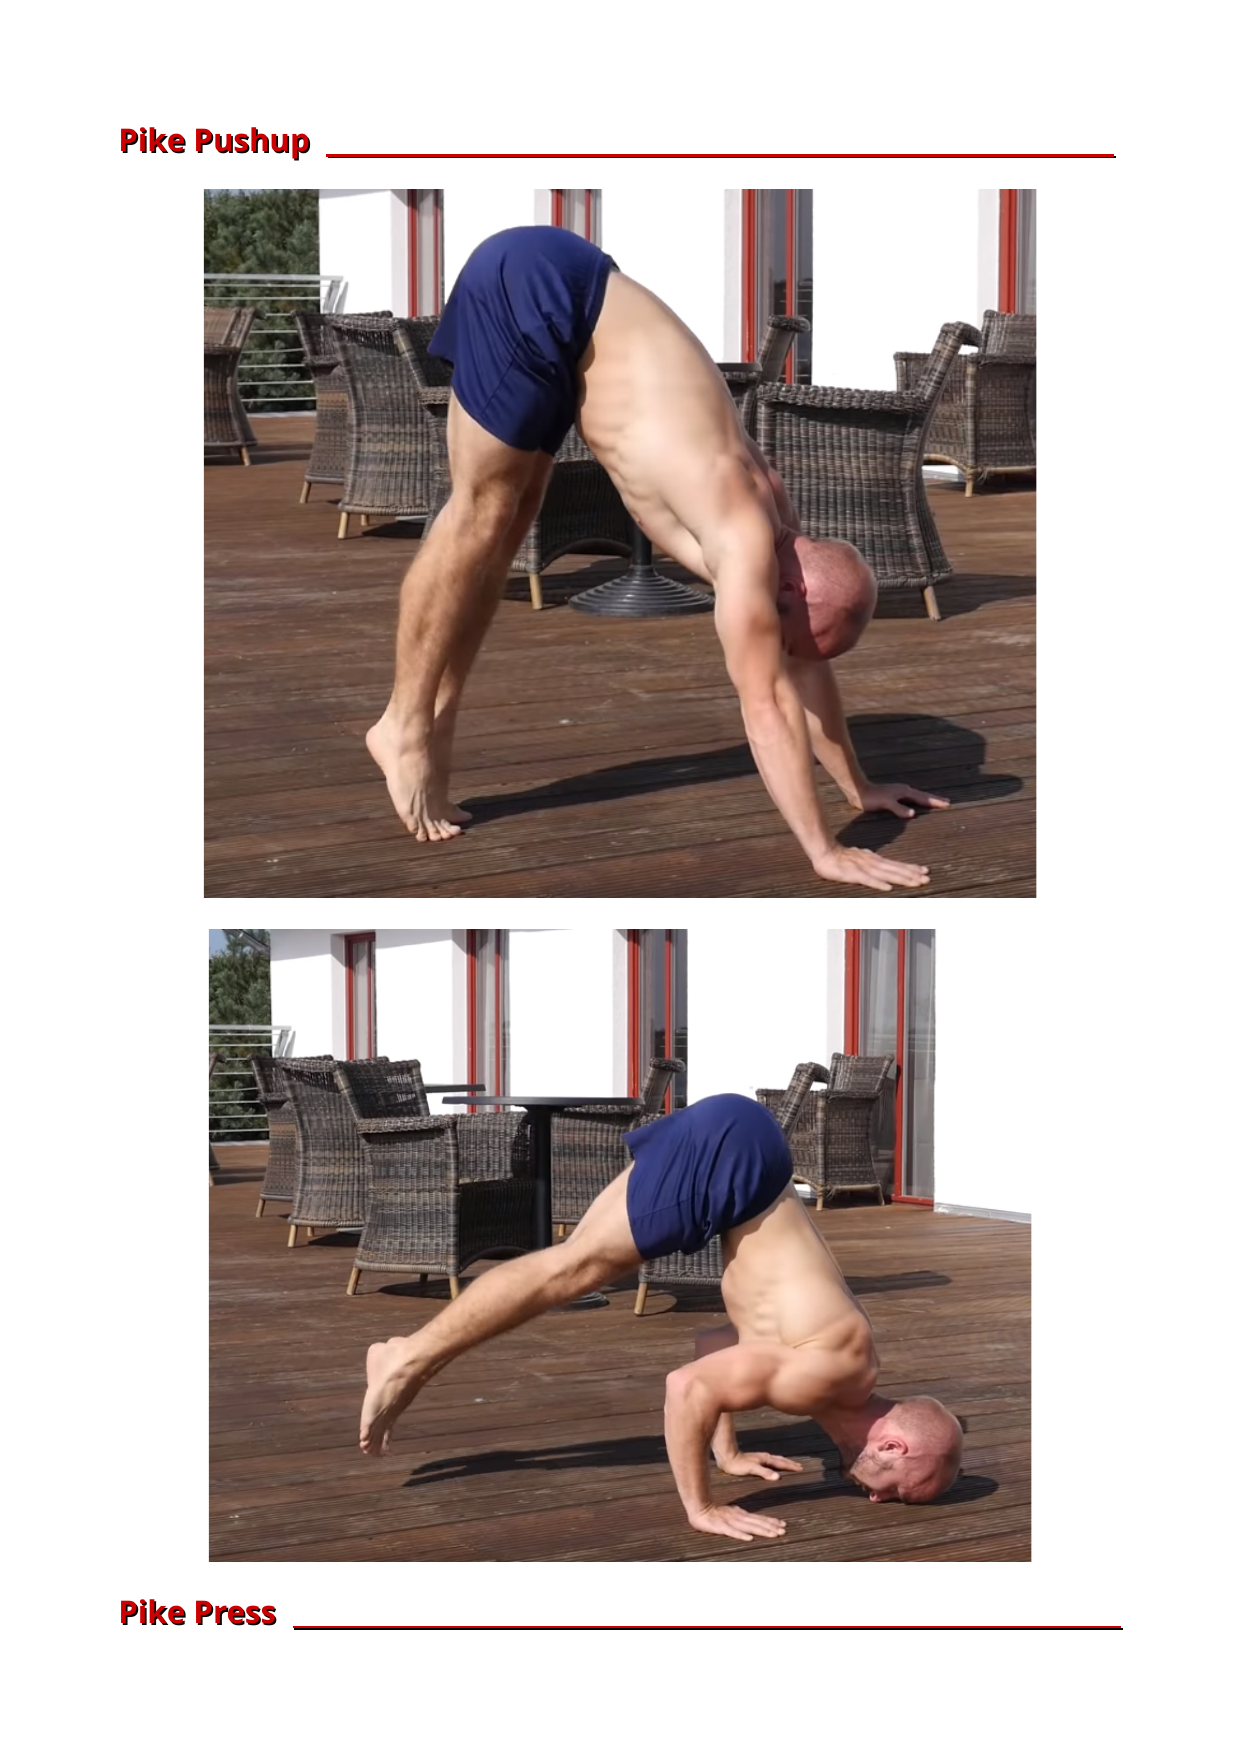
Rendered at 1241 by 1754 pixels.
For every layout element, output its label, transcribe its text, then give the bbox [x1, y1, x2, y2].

text Pike Press [118, 1590, 1122, 1632]
picture [203, 189, 1037, 898]
picture [208, 929, 1032, 1562]
text Pike Pushup [118, 118, 1122, 161]
